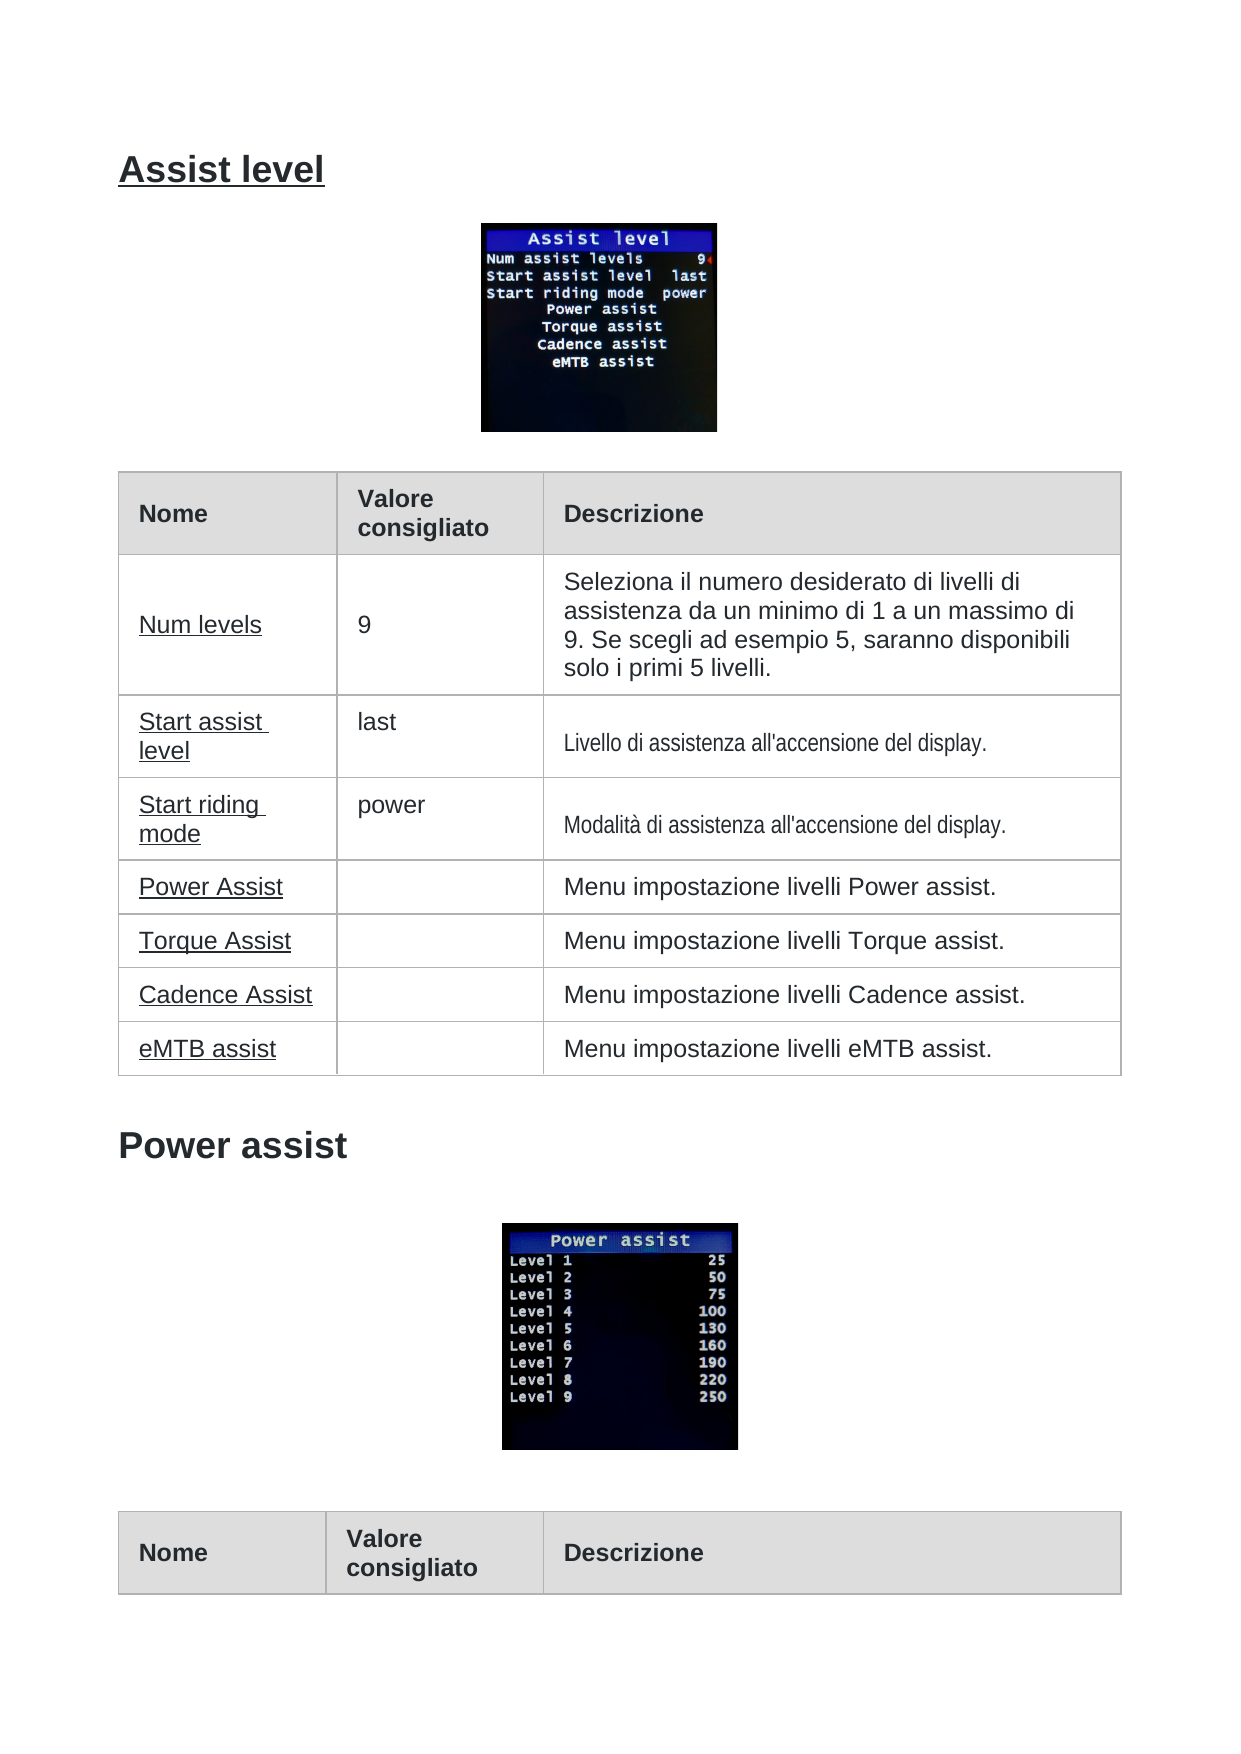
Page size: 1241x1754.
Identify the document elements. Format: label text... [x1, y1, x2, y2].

table_header Valore consigliato [327, 1512, 543, 1593]
table_cell Menu impostazione livelli Power assist. [544, 861, 1120, 913]
table_header Descrizione [544, 473, 1120, 554]
table_cell 9 [338, 555, 543, 694]
table_header Descrizione [544, 1512, 1120, 1593]
table_cell power [338, 778, 543, 859]
table_header Valore consigliato [338, 473, 543, 554]
table_cell eMTB assist [119, 1022, 336, 1074]
table_cell Start riding mode [119, 778, 336, 859]
table_cell [338, 915, 543, 967]
table_cell Start assist level [119, 696, 336, 776]
table_cell Num levels [119, 555, 336, 694]
table_cell Modalità di assistenza all'accensione del display. [544, 778, 1120, 859]
table_cell Livello di assistenza all'accensione del display. [544, 696, 1120, 776]
table_cell last [338, 696, 543, 776]
table_header Nome [119, 1512, 325, 1593]
table_cell [338, 1022, 543, 1074]
table_cell Menu impostazione livelli Cadence assist. [544, 968, 1120, 1021]
picture [481, 223, 718, 432]
table_cell [338, 861, 543, 913]
text Power assist [118, 1123, 1122, 1166]
table_cell Menu impostazione livelli eMTB assist. [544, 1022, 1120, 1074]
table_cell Power Assist [119, 861, 336, 913]
table_cell [338, 968, 543, 1021]
table_cell Torque Assist [119, 915, 336, 967]
table_cell Menu impostazione livelli Torque assist. [544, 915, 1120, 967]
picture [502, 1223, 739, 1450]
table_cell Seleziona il numero desiderato di livelli di assistenza da un minimo di 1 a un massimo di 9. Se scegli ad esempio 5, saranno disponibili solo i primi 5 livelli. [544, 555, 1120, 694]
table_header Nome [119, 473, 336, 554]
text Assist level [118, 148, 1122, 191]
table_cell Cadence Assist [119, 968, 336, 1021]
